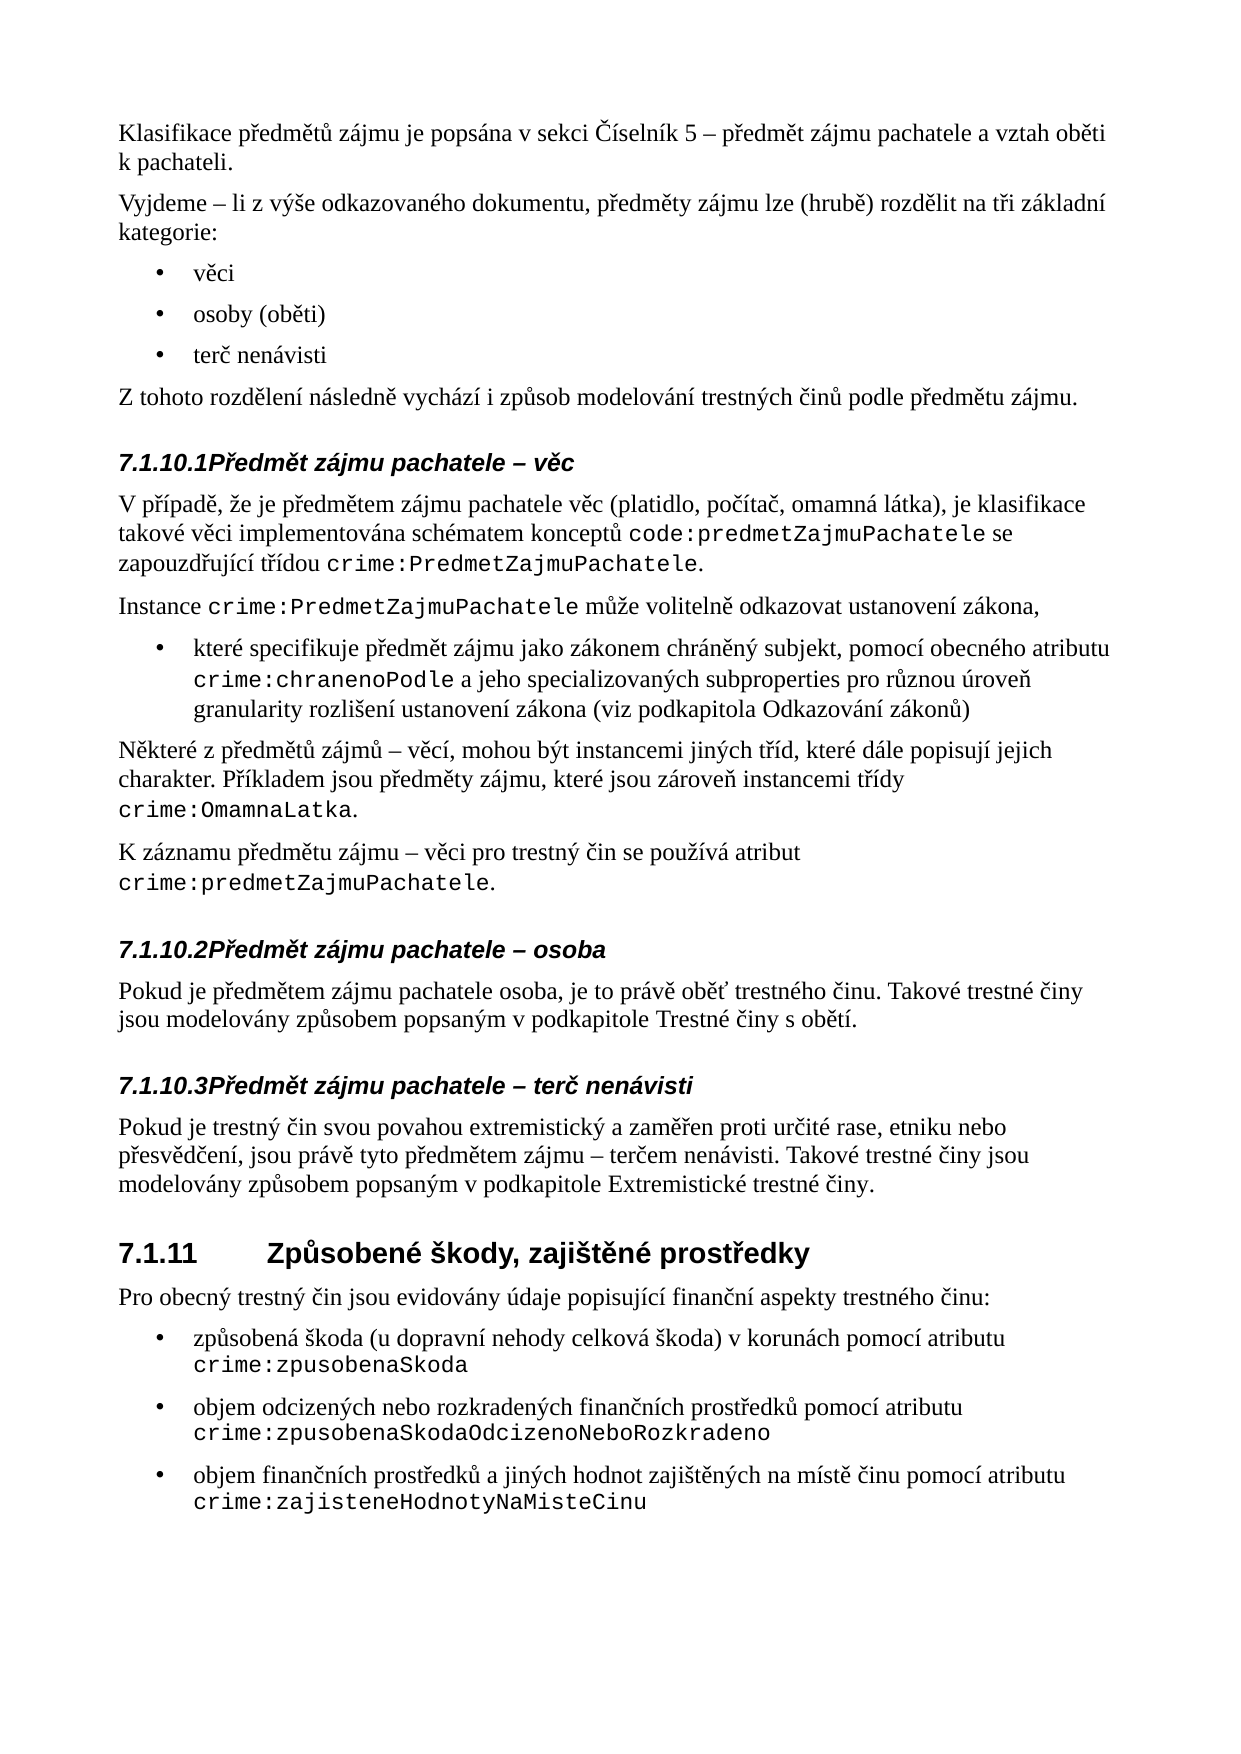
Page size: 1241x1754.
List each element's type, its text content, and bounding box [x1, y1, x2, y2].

text Některé z předmětů zájmů – věcí, mohou být instancemi jiných tříd, které dále popisují jejich charakter. Příkladem jsou předměty zájmu, které jsou zároveň instancemi třídy crime:OmamnaLatka. [118, 735, 1122, 824]
text Pro obecný trestný čin jsou evidovány údaje popisující finanční aspekty trestného činu: [118, 1282, 1122, 1310]
text Z tohoto rozdělení následně vychází i způsob modelování trestných činů podle předmětu zájmu. [118, 382, 1122, 411]
subtitle Způsobené škody, zajištěné prostředky [118, 1236, 1122, 1269]
text Klasifikace předmětů zájmu je popsána v sekci Číselník 5 – předmět zájmu pachatele a vztah oběti k pachateli. [118, 118, 1122, 176]
subtitle Předmět zájmu pachatele – věc [118, 448, 1122, 477]
text K záznamu předmětu zájmu – věci pro trestný čin se používá atribut crime:predmetZajmuPachatele. [118, 837, 1122, 897]
text Instance crime:PredmetZajmuPachatele může volitelně odkazovat ustanovení zákona, [118, 591, 1122, 621]
list objem odcizených nebo rozkradených finančních prostředků pomocí atributu crime:zpusobenaSkodaOdcizenoNeboRozkradeno [156, 1392, 1122, 1448]
subtitle Předmět zájmu pachatele – terč nenávisti [118, 1071, 1122, 1099]
list osoby (oběti) [156, 299, 1122, 328]
list objem finančních prostředků a jiných hodnot zajištěných na místě činu pomocí atributu crime:zajisteneHodnotyNaMisteCinu [156, 1460, 1122, 1516]
list terč nenávisti [156, 341, 1122, 369]
list které specifikuje předmět zájmu jako zákonem chráněný subjekt, pomocí obecného atributu crime:chranenoPodle a jeho specializovaných subproperties pro různou úroveň granularity rozlišení ustanovení zákona (viz podkapitola Odkazování zákonů) [156, 633, 1122, 723]
text Pokud je trestný čin svou povahou extremistický a zaměřen proti určité rase, etniku nebo přesvědčení, jsou právě tyto předmětem zájmu – terčem nenávisti. Takové trestné činy jsou modelovány způsobem popsaným v podkapitole Extremistické trestné činy. [118, 1112, 1122, 1198]
text V případě, že je předmětem zájmu pachatele věc (platidlo, počítač, omamná látka), je klasifikace takové věci implementována schématem konceptů code:predmetZajmuPachatele se zapouzdřující třídou crime:PredmetZajmuPachatele. [118, 489, 1122, 578]
list způsobená škoda (u dopravní nehody celková škoda) v korunách pomocí atributu crime:zpusobenaSkoda [156, 1323, 1122, 1379]
list věci [156, 258, 1122, 287]
text Vyjdeme – li z výše odkazovaného dokumentu, předměty zájmu lze (hrubě) rozdělit na tři základní kategorie: [118, 188, 1122, 246]
text Pokud je předmětem zájmu pachatele osoba, je to právě oběť trestného činu. Takové trestné činy jsou modelovány způsobem popsaným v podkapitole Trestné činy s obětí. [118, 976, 1122, 1033]
subtitle Předmět zájmu pachatele – osoba [118, 935, 1122, 963]
